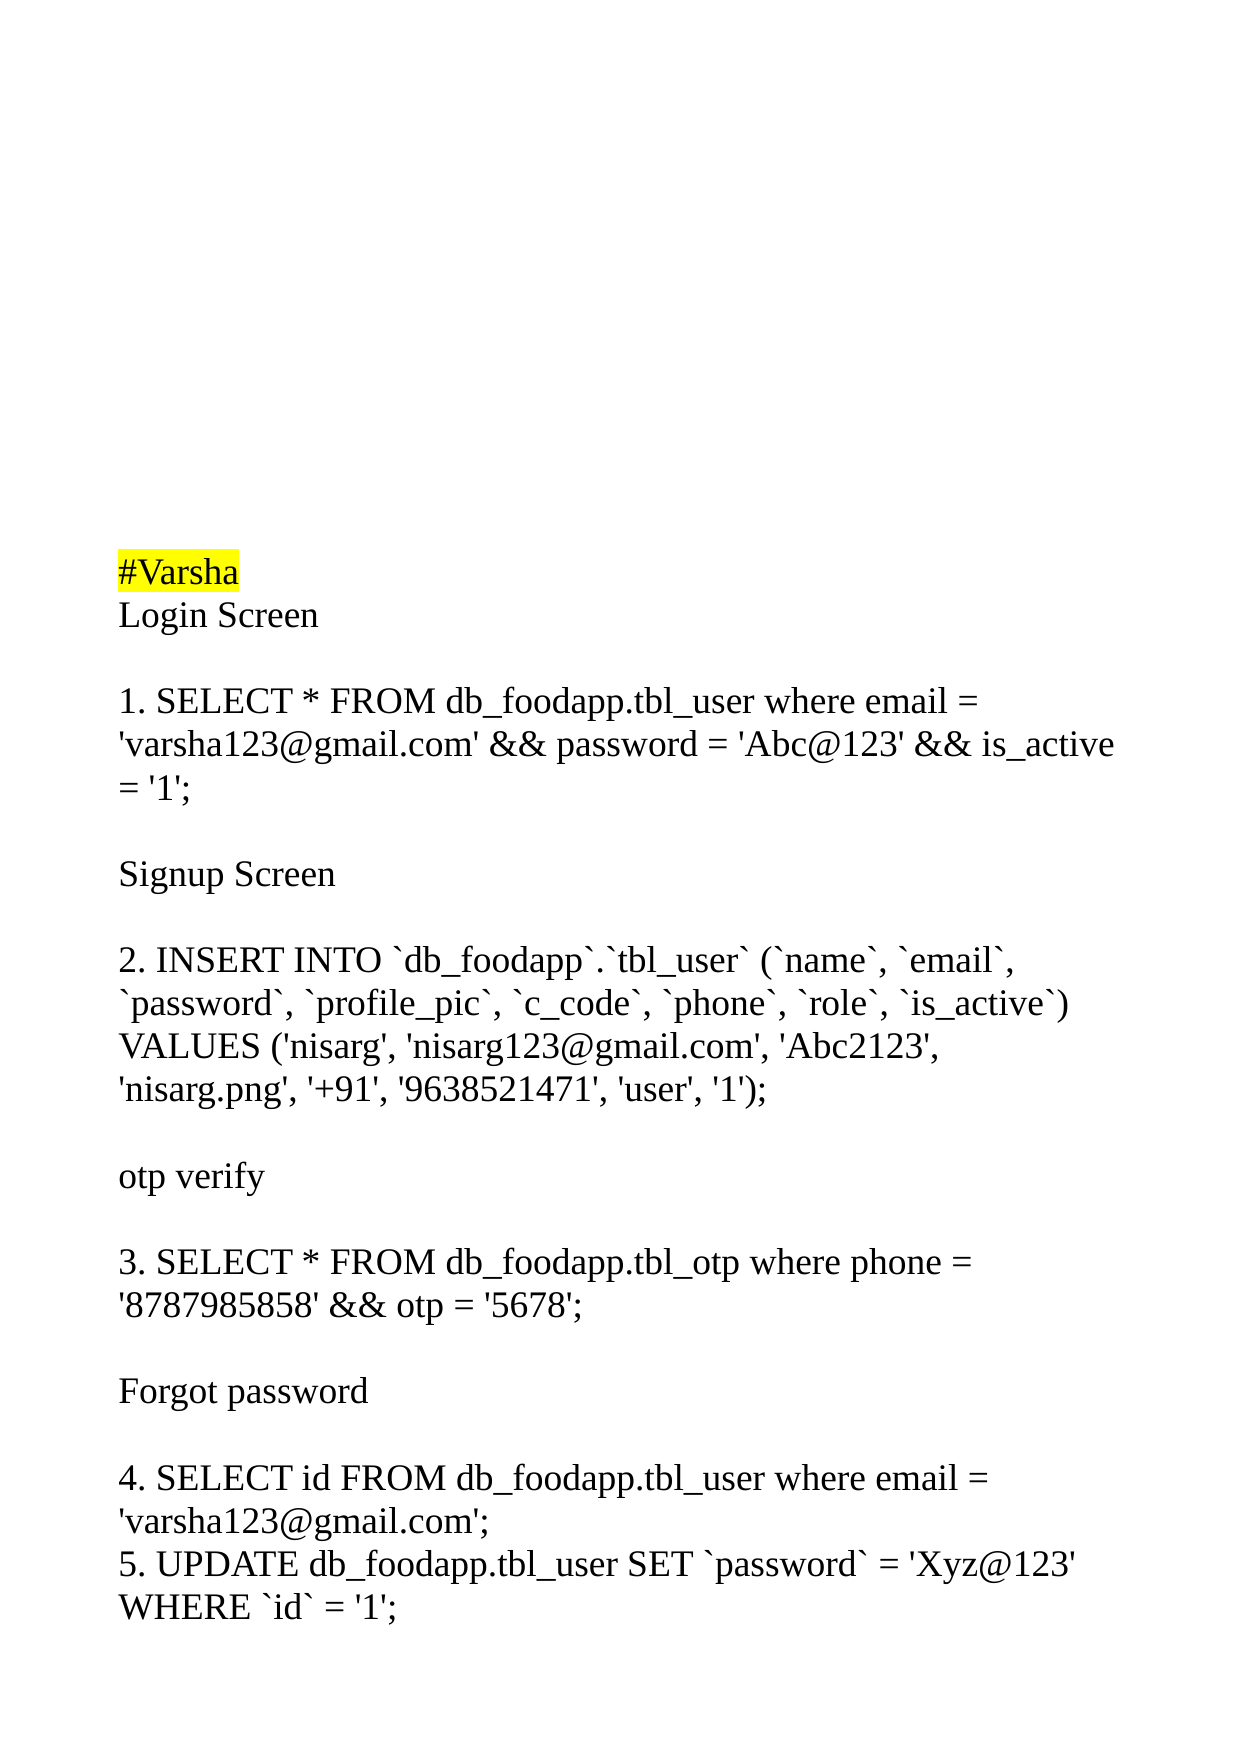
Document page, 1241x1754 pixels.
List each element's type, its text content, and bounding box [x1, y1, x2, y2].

text 1. SELECT * FROM db_foodapp.tbl_user where email = 'varsha123@gmail.com' && password = 'Abc@123' && is_active = '1'; [118, 679, 1122, 808]
text VALUES ('nisarg', 'nisarg123@gmail.com', 'Abc2123', 'nisarg.png', '+91', '9638521471', 'user', '1'); [118, 1024, 1122, 1110]
text 2. INSERT INTO `db_foodapp`.`tbl_user` (`name`, `email`, `password`, `profile_pic`, `c_code`, `phone`, `role`, `is_active`) [118, 937, 1122, 1024]
text 3. SELECT * FROM db_foodapp.tbl_otp where phone = '8787985858' && otp = '5678'; [118, 1239, 1122, 1326]
text otp verify [118, 1153, 1122, 1196]
text #Varsha [118, 549, 1122, 592]
text Forgot password [118, 1369, 1122, 1412]
text 5. UPDATE db_foodapp.tbl_user SET `password` = 'Xyz@123' WHERE `id` = '1'; [118, 1541, 1122, 1627]
text Signup Screen [118, 851, 1122, 894]
text Login Screen [118, 592, 1122, 636]
text 4. SELECT id FROM db_foodapp.tbl_user where email = 'varsha123@gmail.com'; [118, 1455, 1122, 1541]
